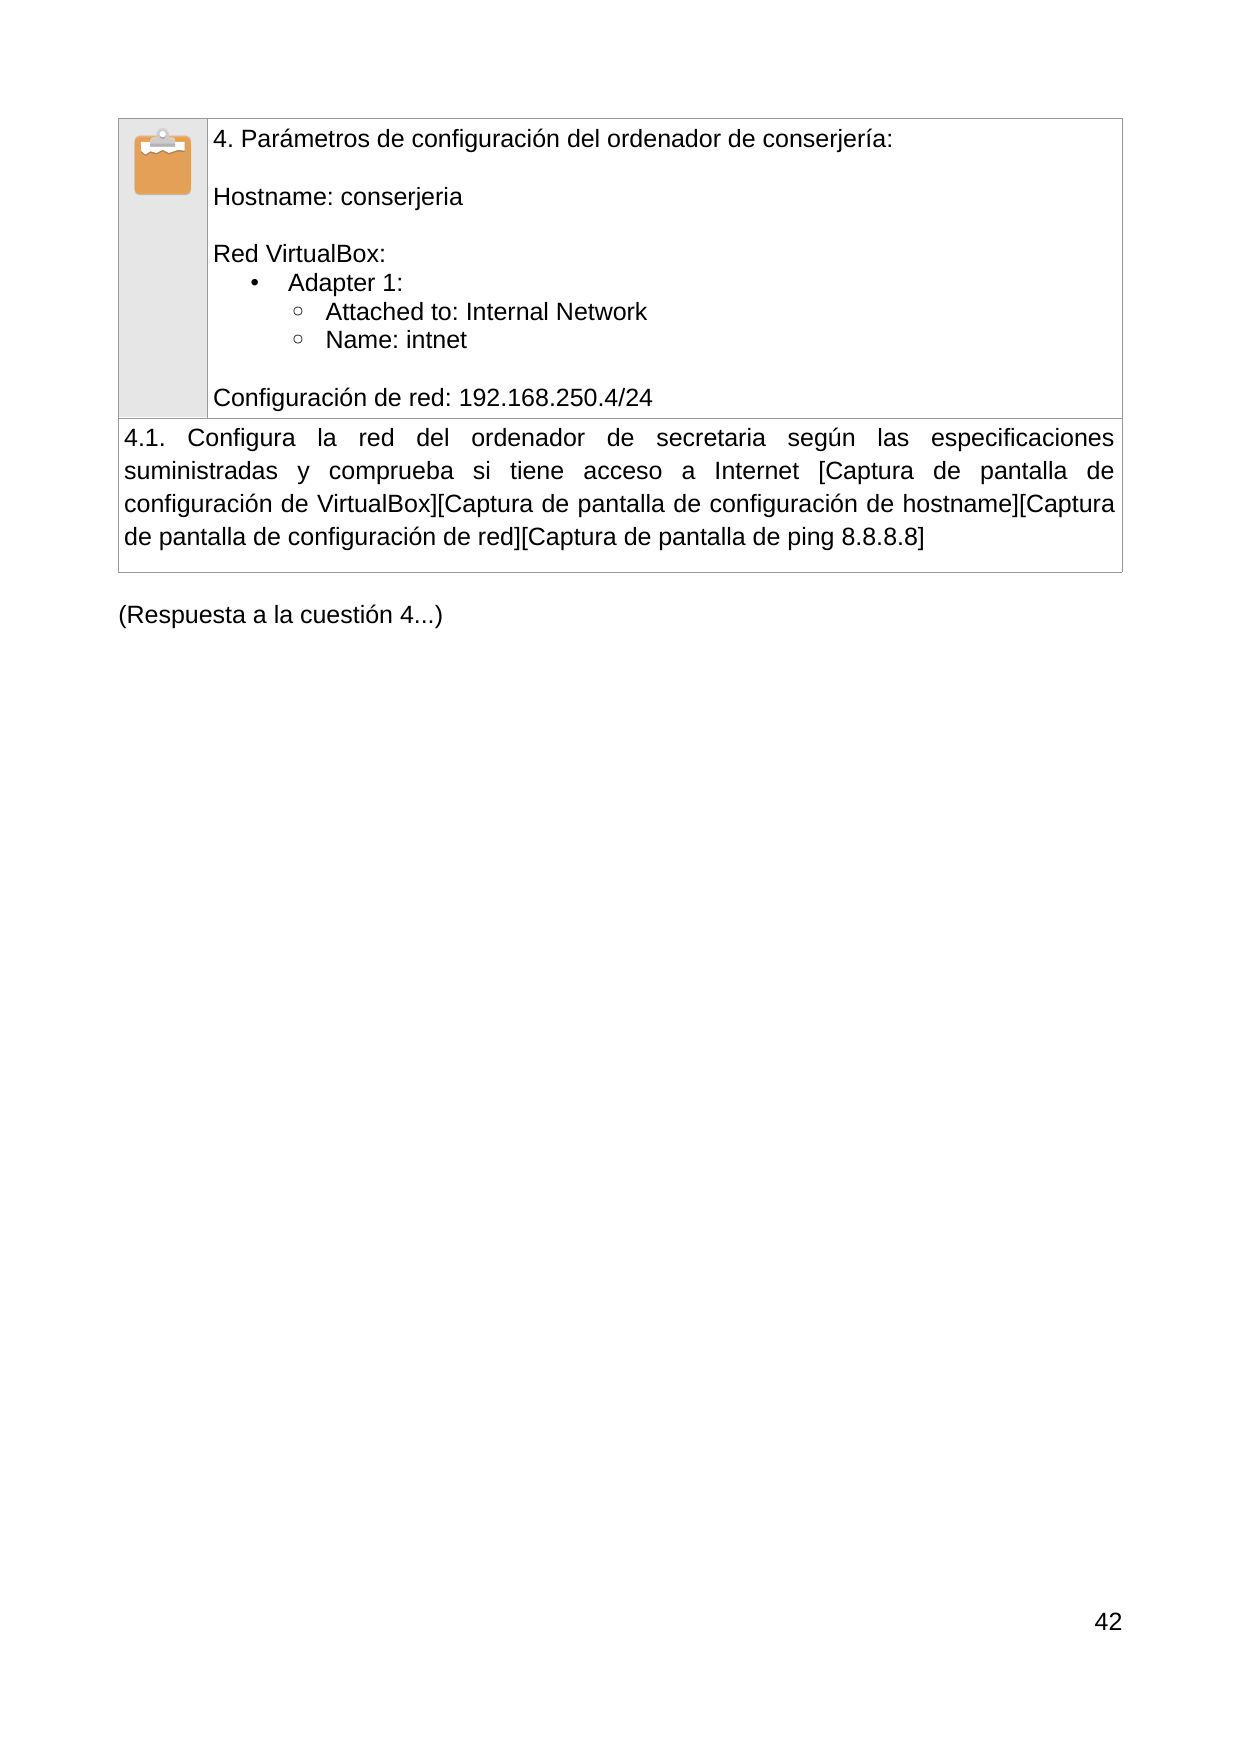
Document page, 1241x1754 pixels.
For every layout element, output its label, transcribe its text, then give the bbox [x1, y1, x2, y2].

table_cell 4.1. Configura la red del ordenador de secretaria según las especificaciones suministradas y comprueba si tiene acceso a Internet [Captura de pantalla de configuración de VirtualBox][Captura de pantalla de configuración de hostname][Captura de pantalla de configuración de red][Captura de pantalla de ping 8.8.8.8] [119, 419, 1122, 572]
text (Respuesta a la cuestión 4...) [118, 601, 1122, 629]
table_header 4. Parámetros de configuración del ordenador de conserjería: Hostname: conserjeria Red VirtualBox: Adapter 1: Attached to: Internal Network Name: intnet Configuración de red: 192.168.250.4/24 [208, 119, 1122, 417]
table_header [119, 119, 207, 417]
